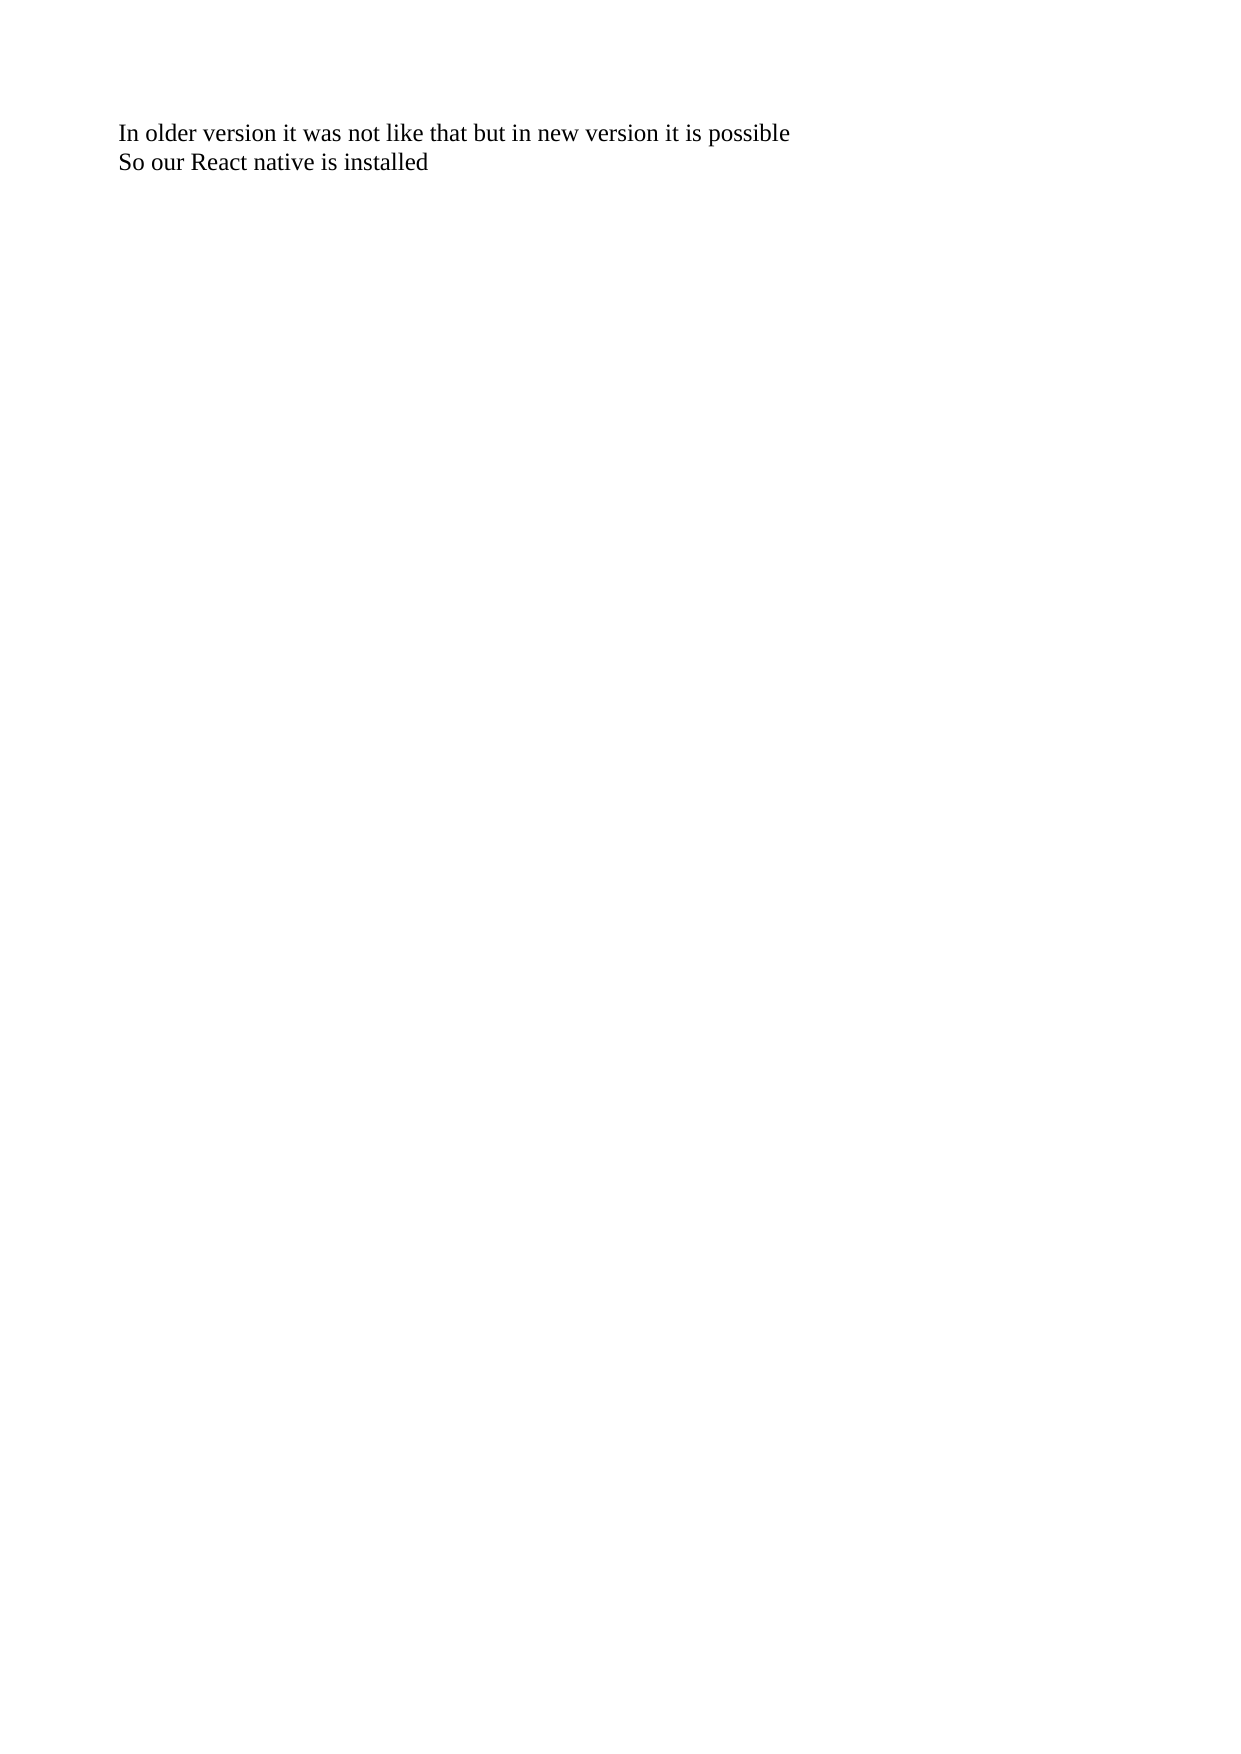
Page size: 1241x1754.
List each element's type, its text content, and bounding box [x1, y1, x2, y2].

text So our React native is installed [118, 147, 1122, 176]
text In older version it was not like that but in new version it is possible [118, 118, 1122, 147]
